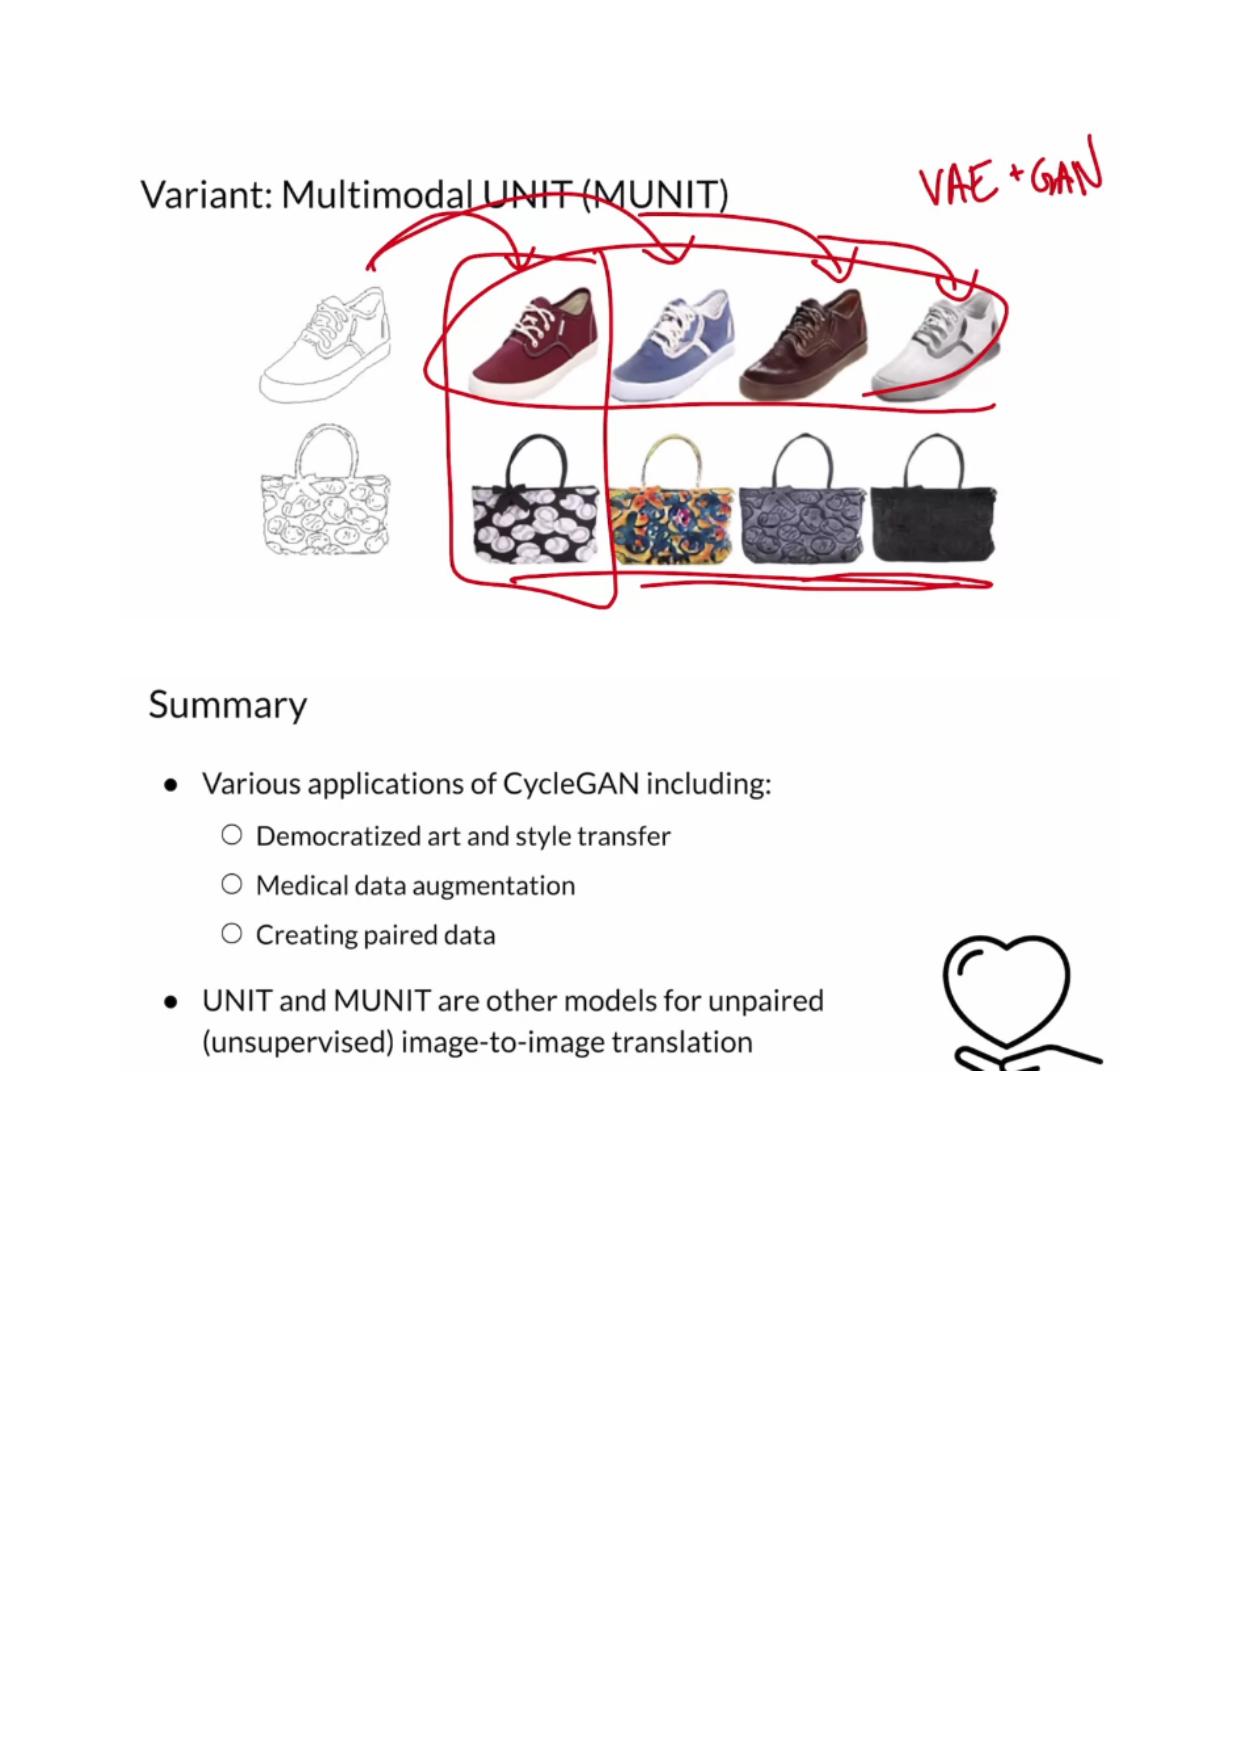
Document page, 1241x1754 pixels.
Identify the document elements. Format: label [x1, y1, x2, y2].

picture [118, 676, 1123, 1071]
picture [118, 118, 1123, 620]
